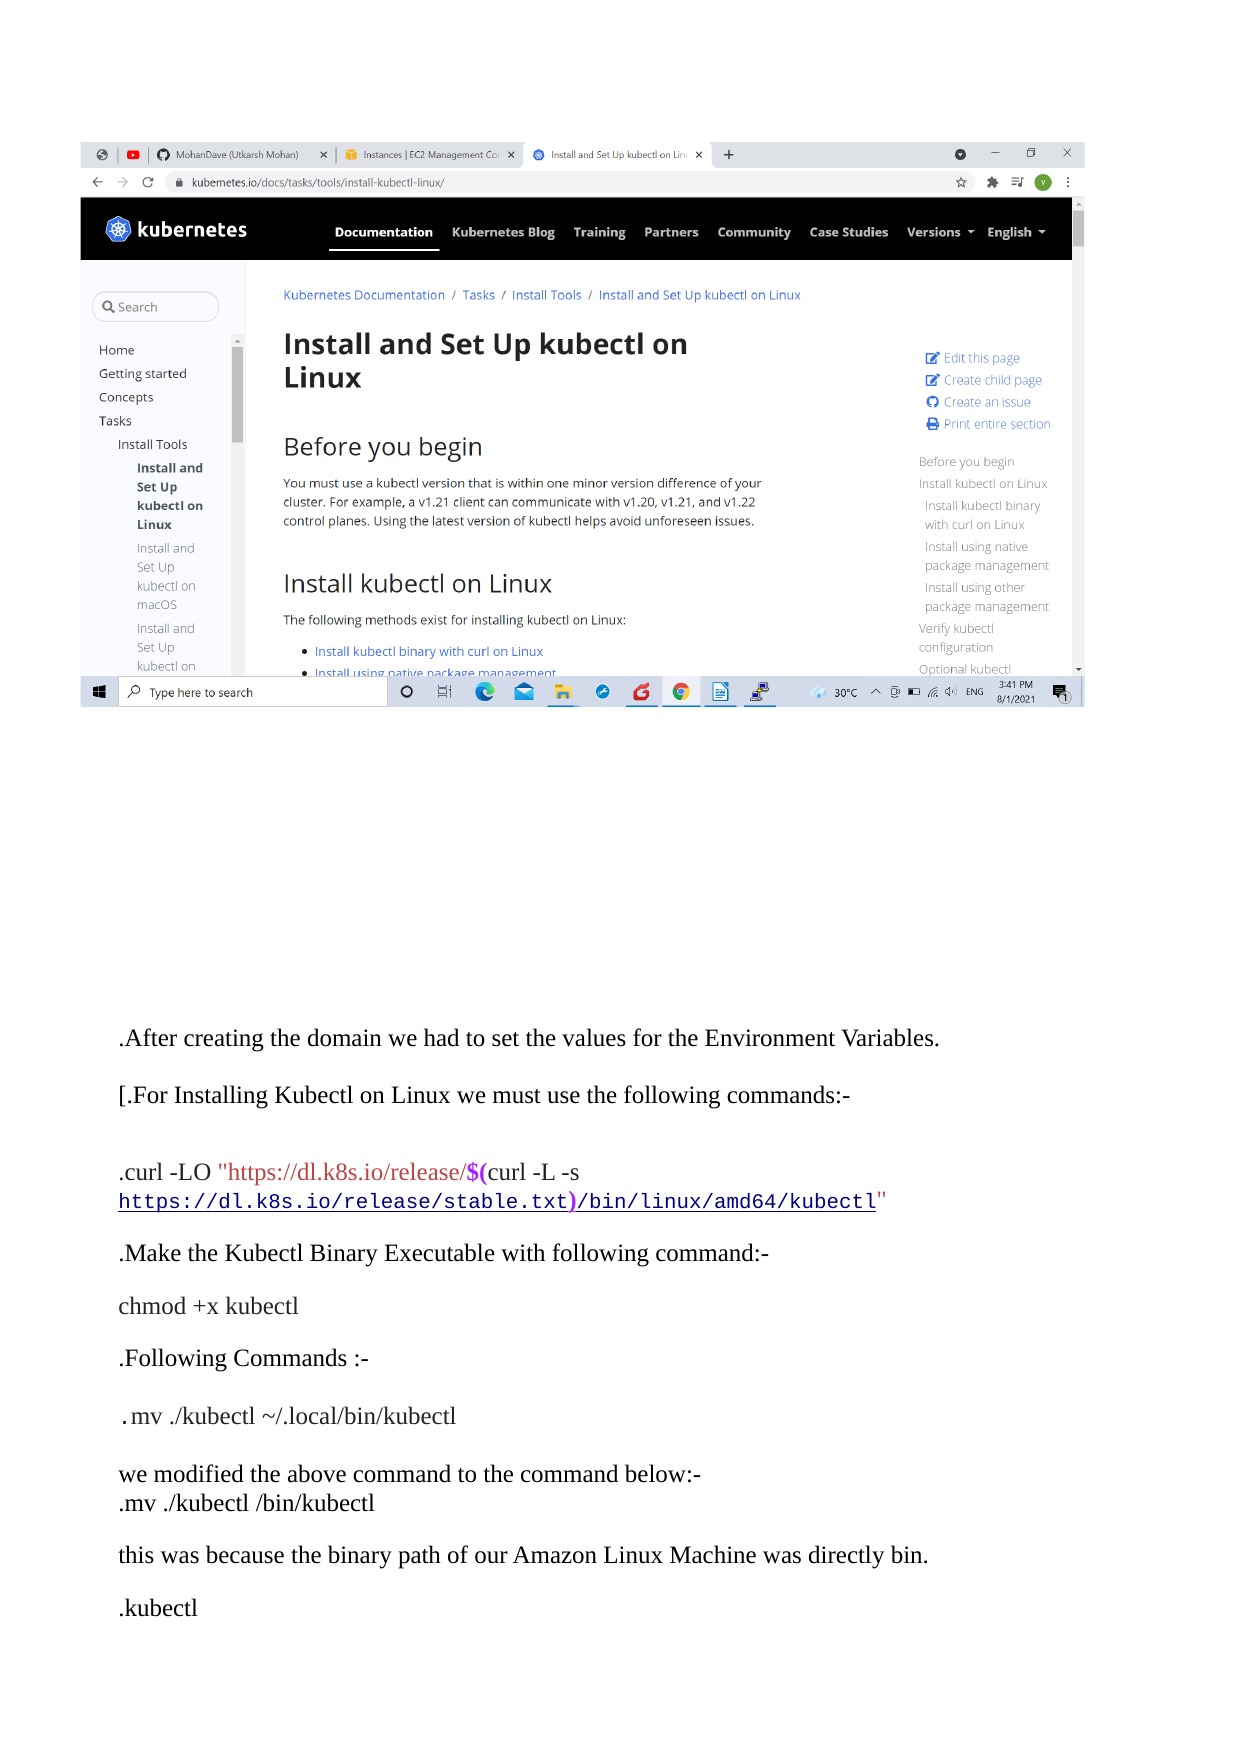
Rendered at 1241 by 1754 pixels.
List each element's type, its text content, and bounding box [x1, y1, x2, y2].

picture [80, 142, 1085, 707]
text .kubectl [118, 1593, 1122, 1621]
text [.For Installing Kubectl on Linux we must use the following commands:- [118, 1081, 1122, 1109]
text .mv ./kubectl ~/.local/bin/kubectl [118, 1401, 1122, 1430]
text .Following Commands :- [118, 1343, 1122, 1372]
text .Make the Kubectl Binary Executable with following command:- [118, 1238, 1122, 1267]
text .After creating the domain we had to set the values for the Environment Variables. [118, 1023, 1122, 1052]
text .mv ./kubectl /bin/kubectl [118, 1488, 1122, 1517]
text .curl -LO "https://dl.k8s.io/release/$(curl -L -s https://dl.k8s.io/release/stable.txt)/bin/linux/amd64/kubectl" [118, 1157, 1122, 1215]
text this was because the binary path of our Amazon Linux Machine was directly bin. [118, 1540, 1122, 1569]
text we modified the above command to the command below:- [118, 1459, 1122, 1488]
text chmod +x kubectl [118, 1291, 1122, 1320]
